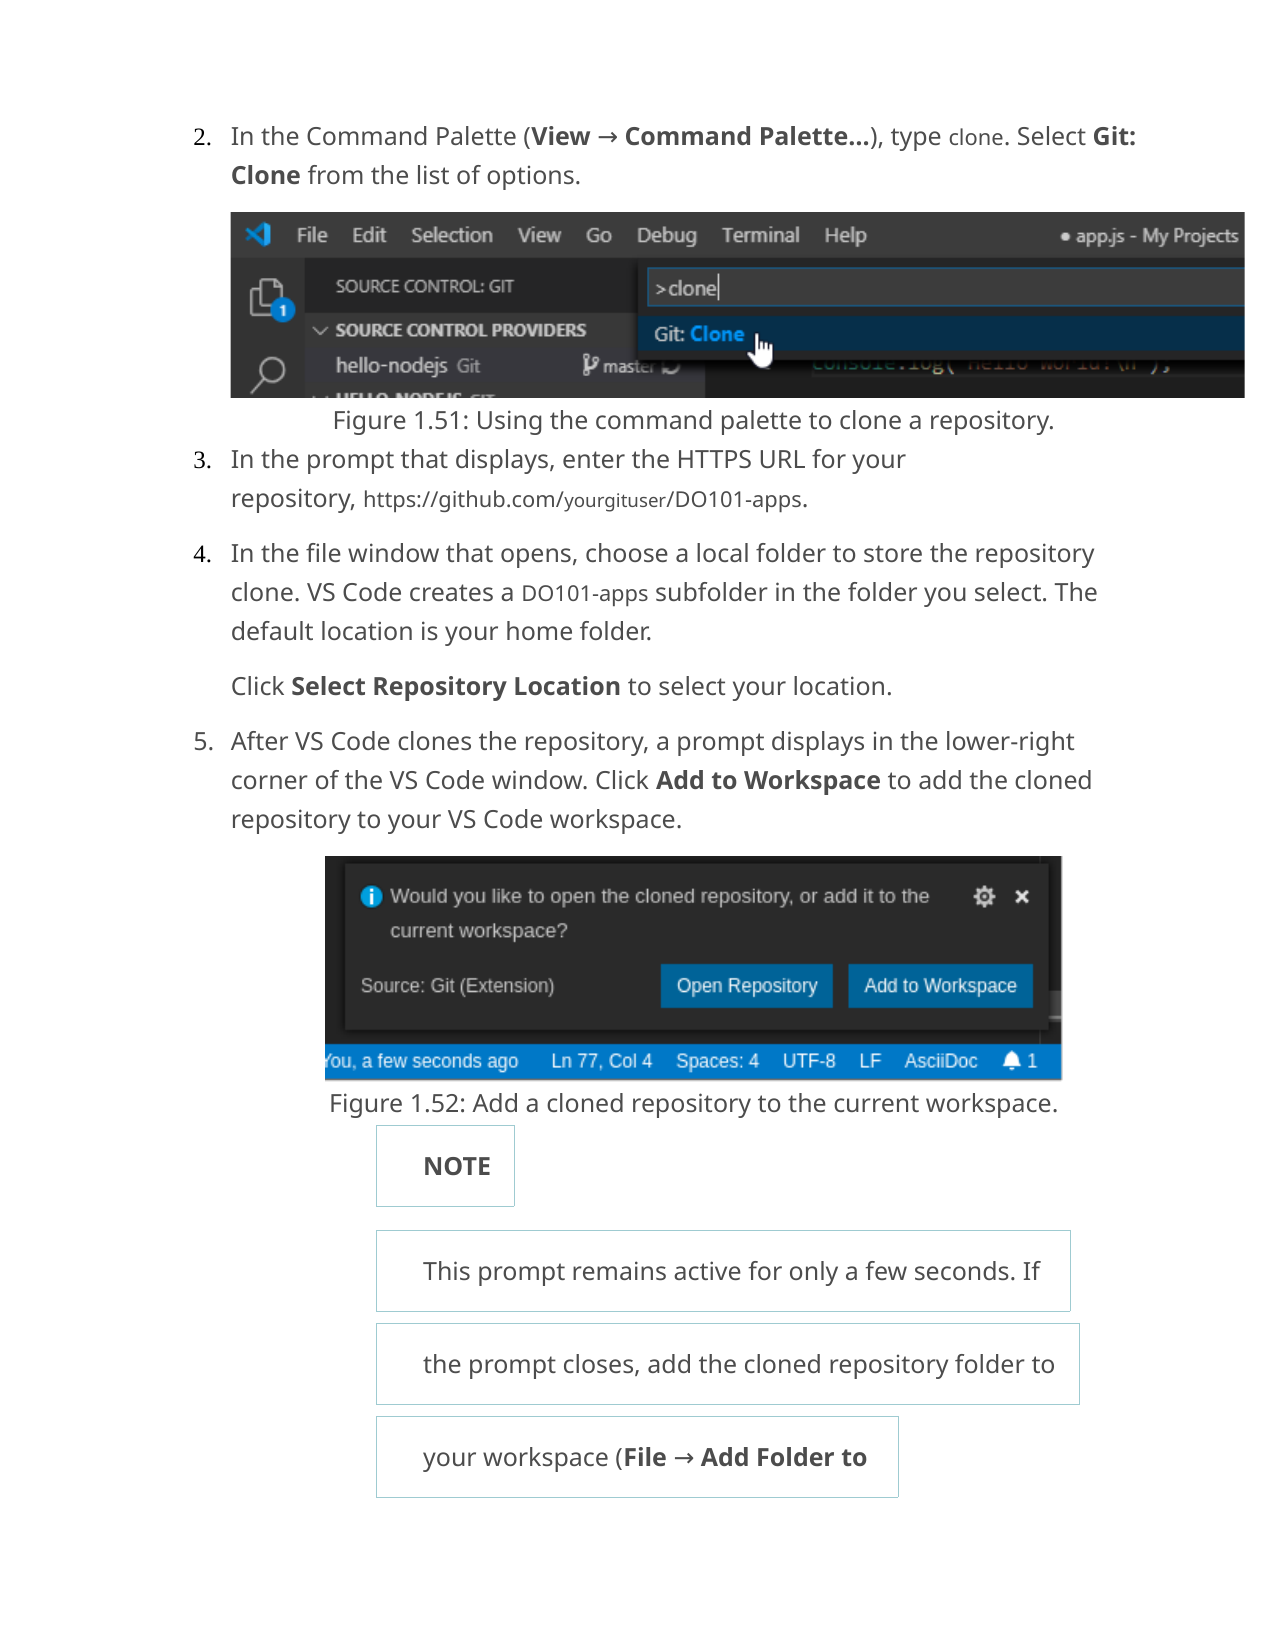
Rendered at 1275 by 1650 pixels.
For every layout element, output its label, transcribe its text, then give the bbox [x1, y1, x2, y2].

list In the prompt that displays, enter the HTTPS URL for your repository, https://github.com/yourgituser/DO101-apps. [193, 441, 1157, 515]
picture [325, 856, 1063, 1082]
picture [230, 212, 1245, 398]
list In the file window that opens, choose a local folder to store the repository clone. VS Code creates a DO101-apps subfolder in the folder you select. The default location is your home folder. [193, 535, 1157, 648]
list This prompt remains active for only a few seconds. If the prompt closes, add the cloned repository folder to your workspace (File → Add Folder to [338, 1230, 1082, 1497]
list Click Select Repository Location to select your location. [193, 668, 1157, 703]
list Figure 1.51: Using the command palette to clone a repository. [193, 402, 1157, 436]
list After VS Code clones the repository, a prompt displays in the lower-right corner of the VS Code window. Click Add to Workspace to add the cloned repository to your VS Code workspace. [193, 723, 1157, 836]
subtitle [515, 1125, 1082, 1206]
list In the Command Palette (View → Command Palette…​), type clone. Select Git: Clone from the list of options. [193, 118, 1157, 191]
list Figure 1.52: Add a cloned repository to the current workspace. [193, 1086, 1157, 1120]
subtitle NOTE [377, 1126, 514, 1206]
subtitle [338, 1125, 376, 1206]
